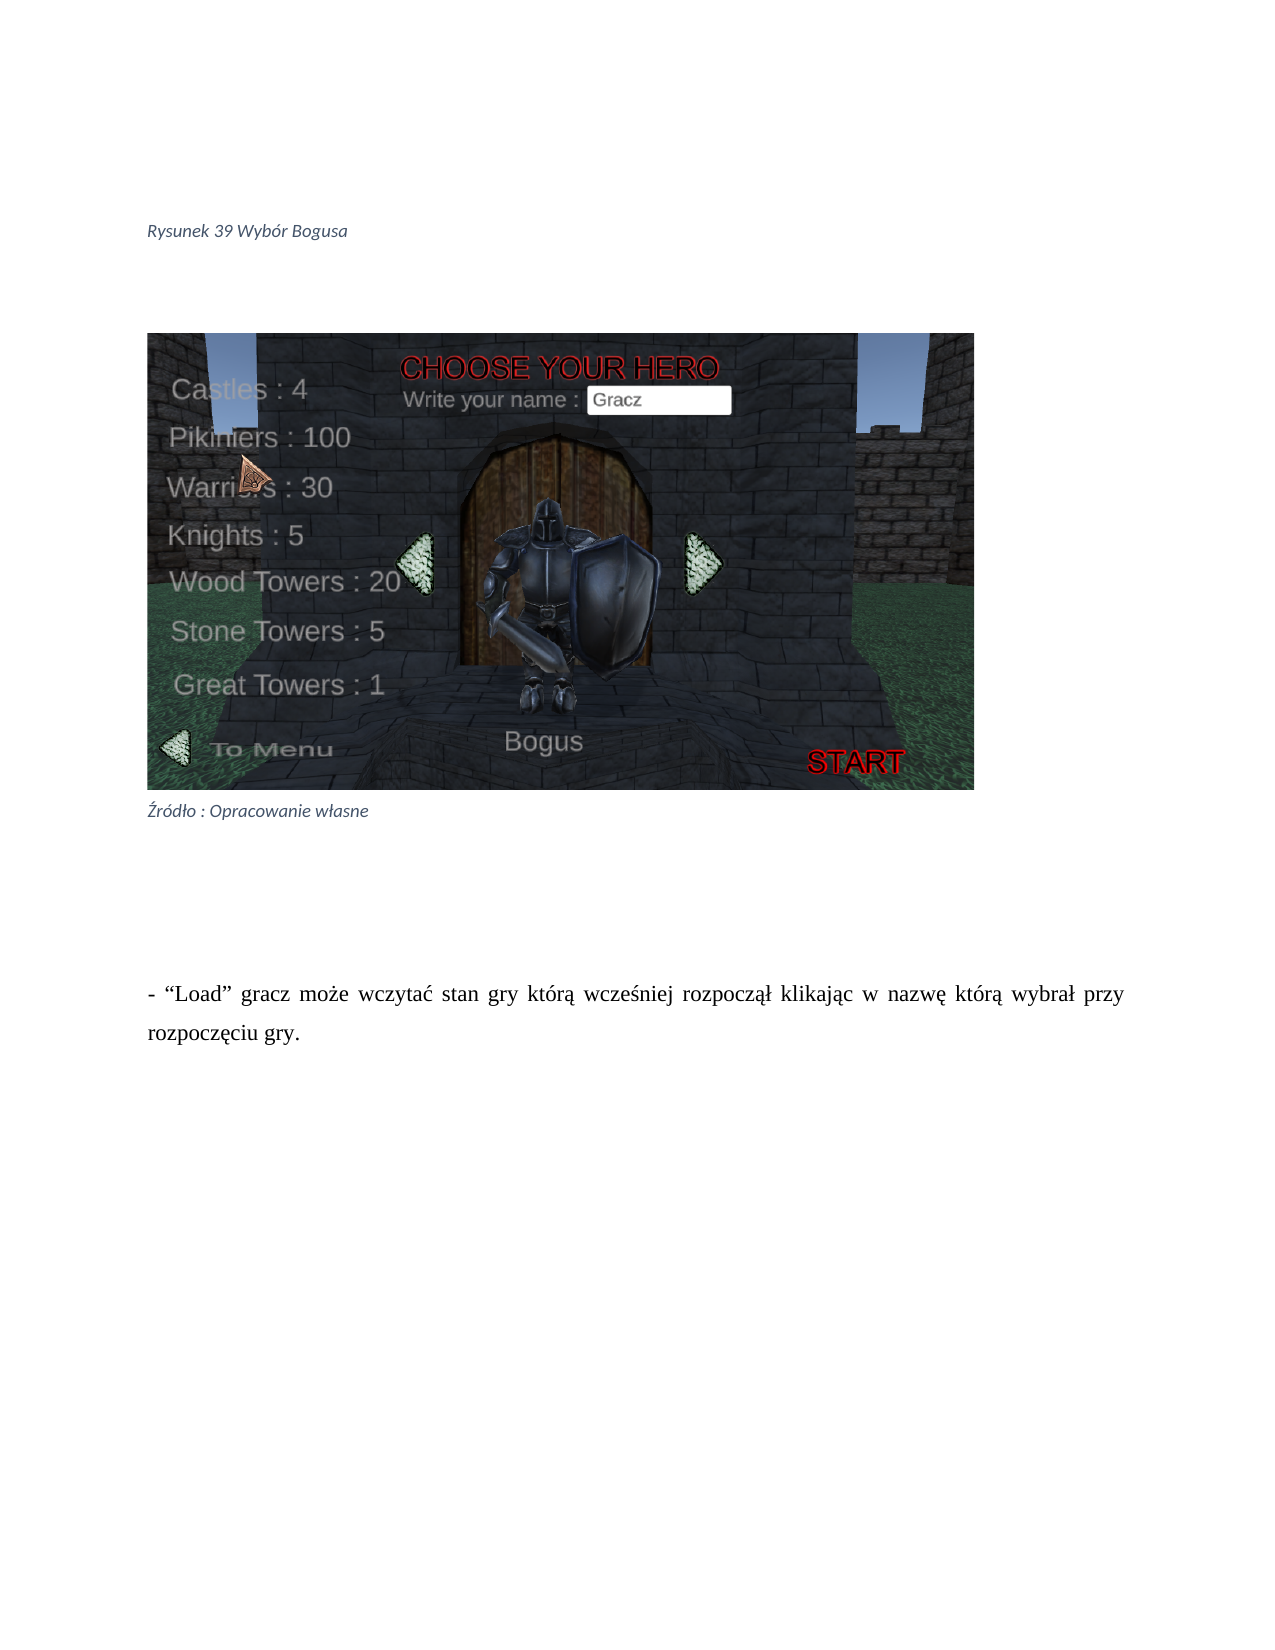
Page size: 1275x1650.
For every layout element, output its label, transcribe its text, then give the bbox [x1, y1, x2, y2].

text - “Load” gracz może wczytać stan gry którą wcześniej rozpoczął klikając w nazwę którą wybrał przy rozpoczęciu gry. [148, 980, 1127, 1046]
text Źródło : Opracowanie własne [147, 799, 974, 822]
text Rysunek 39 Wybór Bogusa [147, 219, 974, 242]
